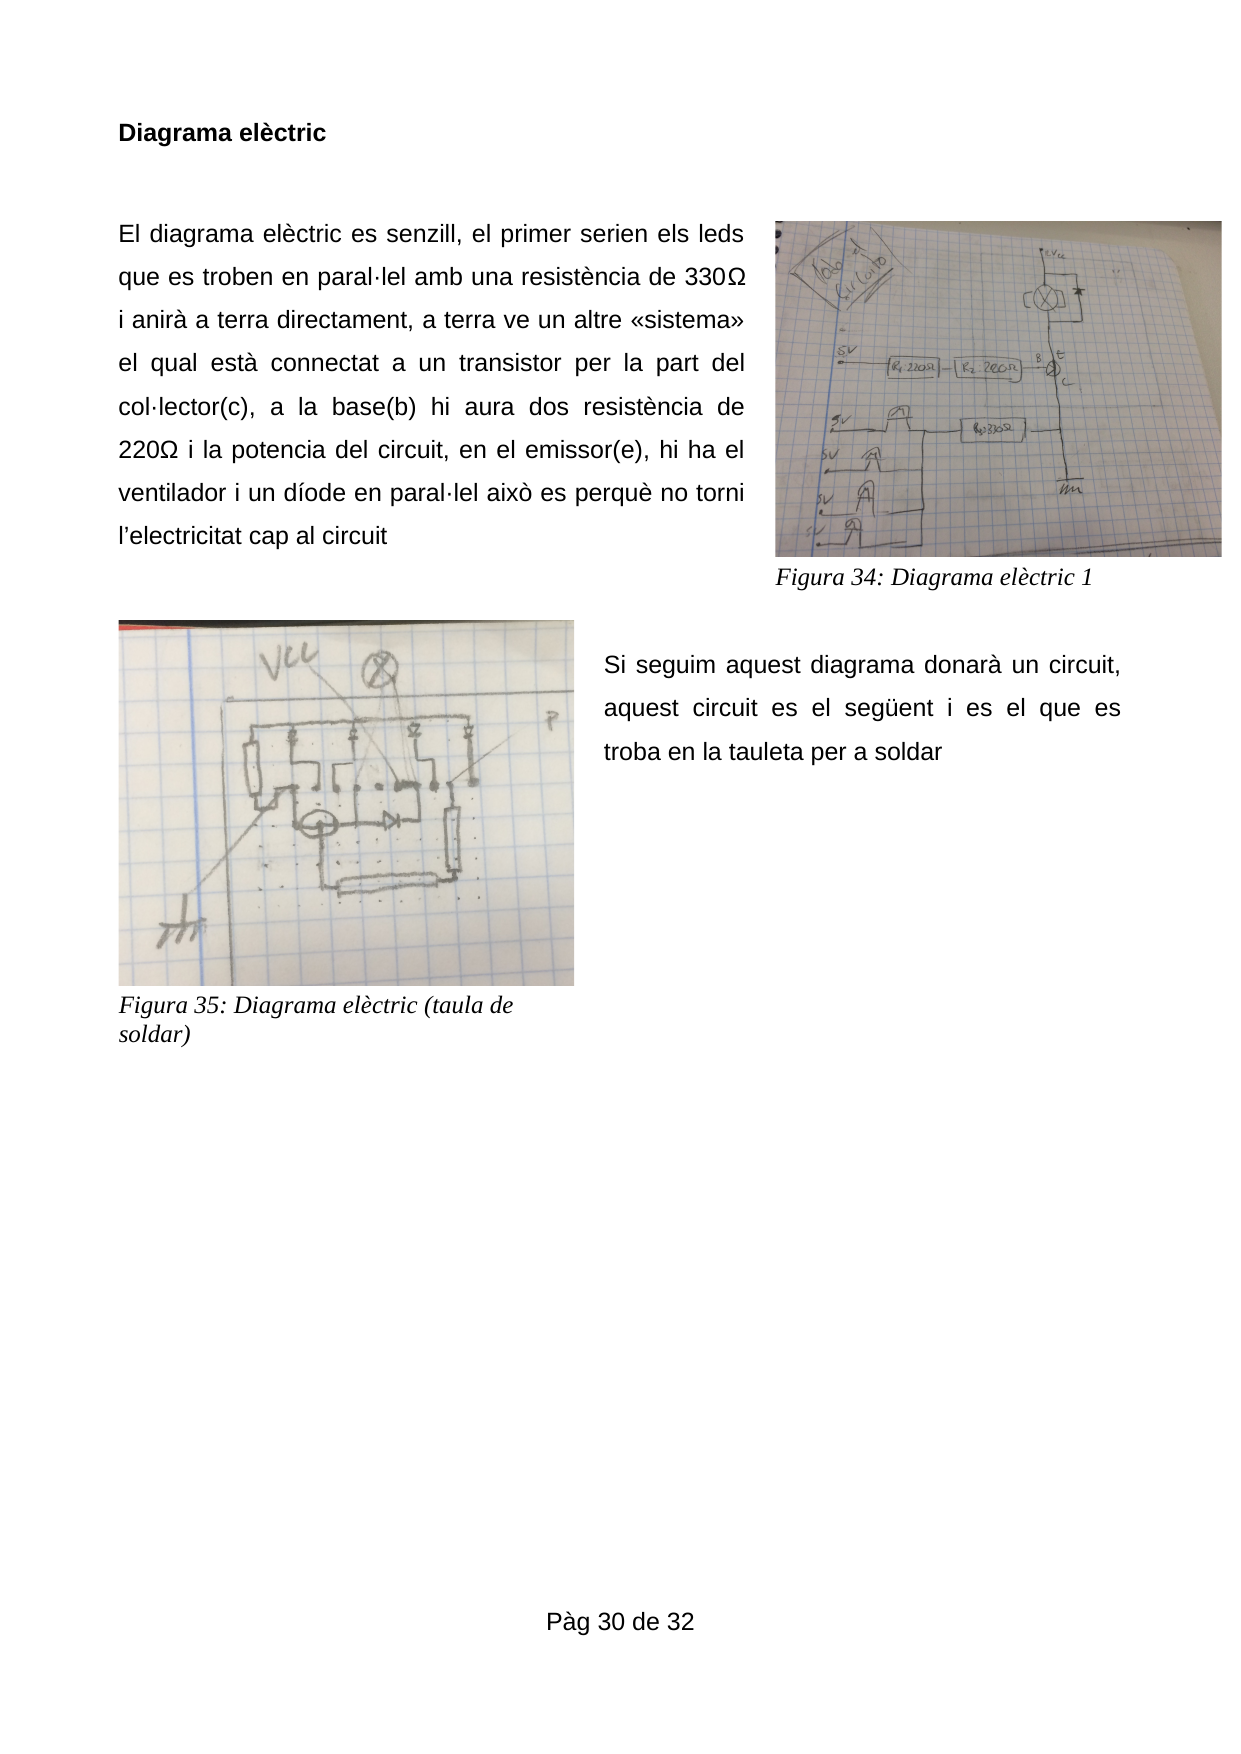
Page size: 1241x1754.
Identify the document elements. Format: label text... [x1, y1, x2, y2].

text El diagrama elèctric es senzill, el primer serien els leds que es troben en paral·lel amb una resistència de 330Ω i anirà a terra directament, a terra ve un altre «sistema» el qual està connectat a un transistor per la part del col·lector(c), a la base(b) hi aura dos resistència de 220Ω i la potencia del circuit, en el emissor(e), hi ha el ventilador i un díode en paral·lel això es perquè no torni l’electricitat cap al circuit [118, 209, 1222, 549]
picture [775, 221, 1222, 557]
subtitle Diagrama elèctric [118, 118, 1122, 147]
text Figura 34: Diagrama elèctric 1 [775, 557, 1222, 590]
text Figura 35: Diagrama elèctric (taula de soldar) [118, 620, 574, 1048]
text Si seguim aquest diagrama donarà un circuit, aquest circuit es el següent i es el que es troba en la tauleta per a soldar [574, 650, 1122, 765]
